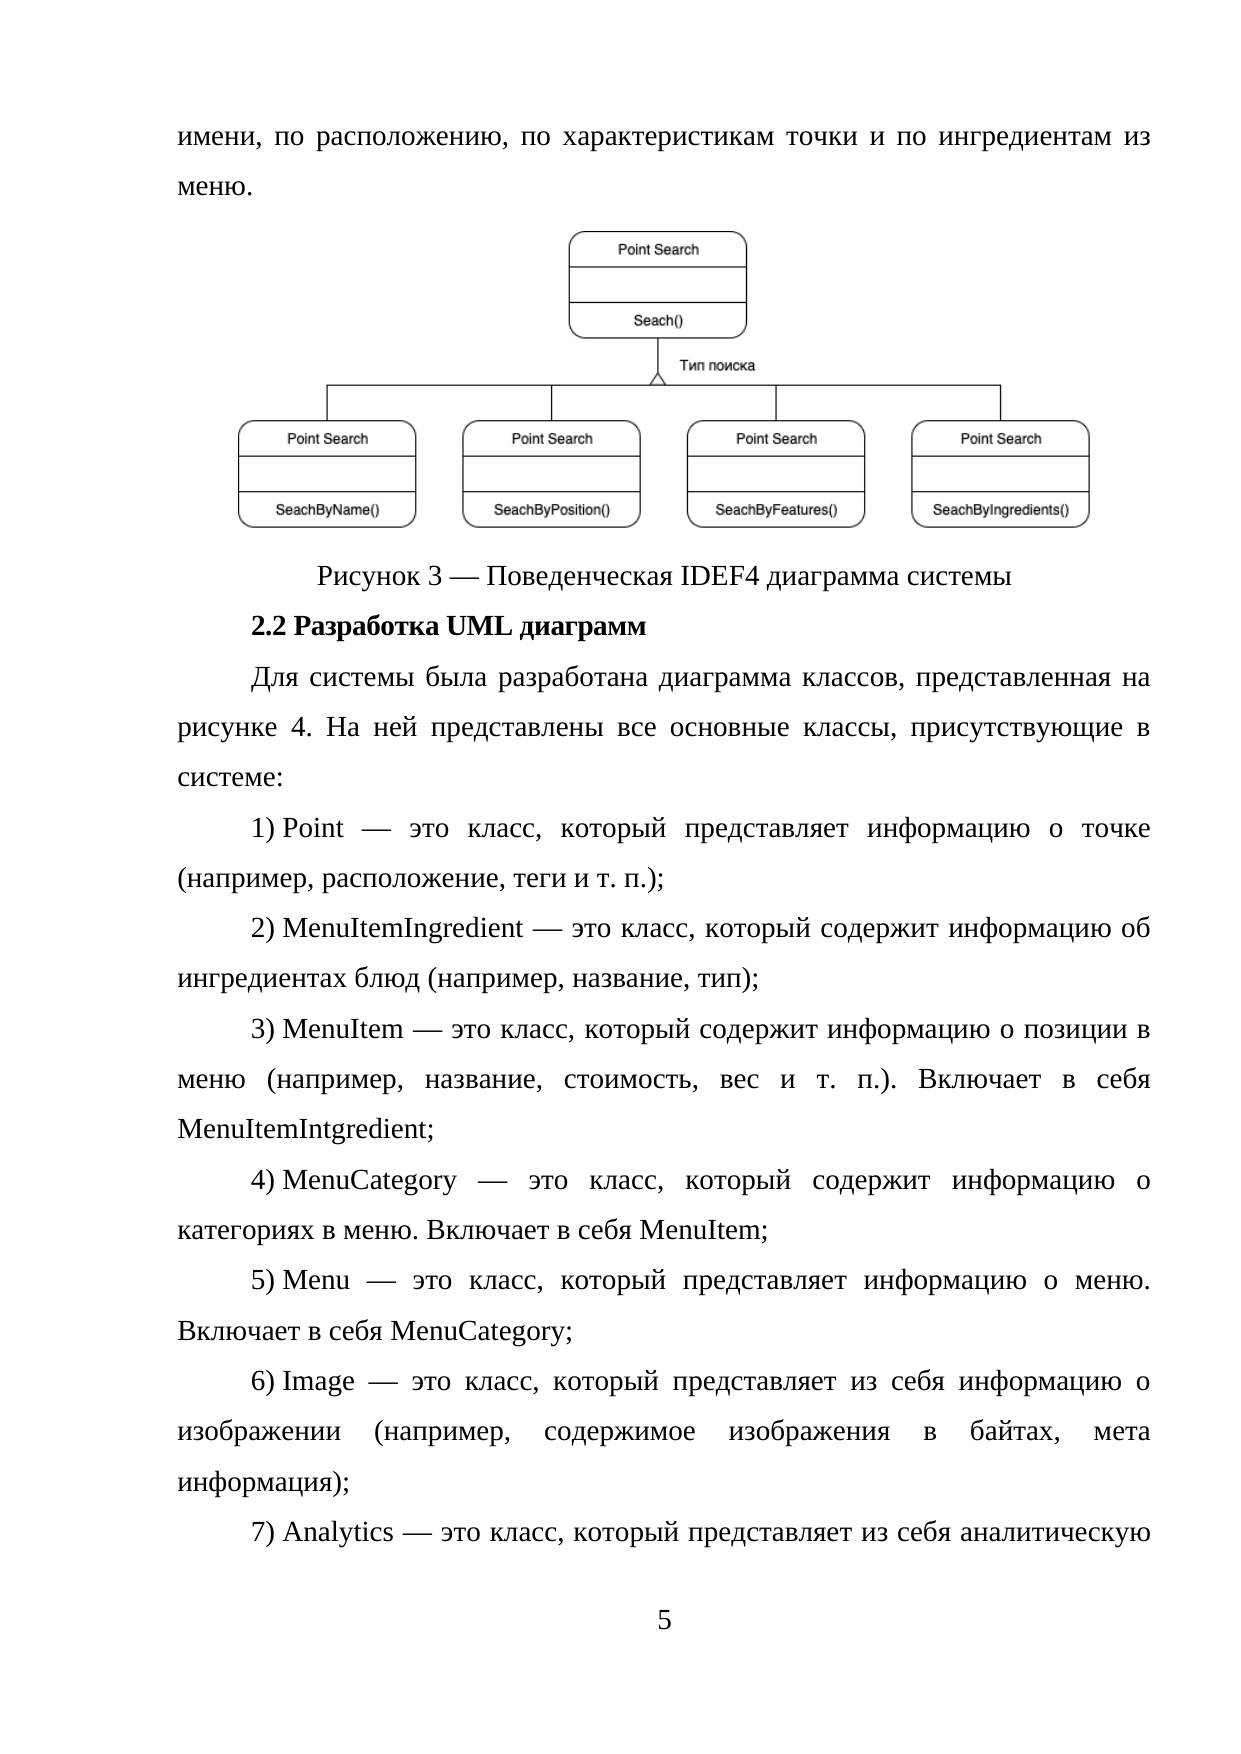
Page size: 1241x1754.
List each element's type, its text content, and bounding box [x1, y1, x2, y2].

subtitle Разработка UML диаграмм [177, 608, 1152, 642]
list Image — это класс, который представляет из себя информацию о изображении (например, содержимое изображения в байтах, мета информация); [177, 1363, 1152, 1497]
list Analytics — это класс, который представляет из себя аналитическую [177, 1514, 1152, 1548]
list Point — это класс, который представляет информацию о точке (например, расположение, теги и т. п.); [177, 810, 1152, 893]
text Рисунок 3 — Поведенческая IDEF4 диаграмма системы [238, 529, 1091, 592]
text Для системы была разработана диаграмма классов, представленная на рисунке 4. На ней представлены все основные классы, присутствующие в системе: [177, 659, 1152, 793]
list MenuCategory — это класс, который содержит информацию о категориях в меню. Включает в себя MenuItem; [177, 1162, 1152, 1246]
text имени, по расположению, по характеристикам точки и по ингредиентам из меню. [177, 118, 1152, 202]
list MenuItem — это класс, который содержит информацию о позиции в меню (например, название, стоимость, вес и т. п.). Включает в себя MenuItemIntgredient; [177, 1011, 1152, 1145]
list Menu — это класс, который представляет информацию о меню. Включает в себя MenuCategory; [177, 1262, 1152, 1346]
picture [238, 231, 1091, 529]
list MenuItemIngredient — это класс, который содержит информацию об ингредиентах блюд (например, название, тип); [177, 910, 1152, 994]
